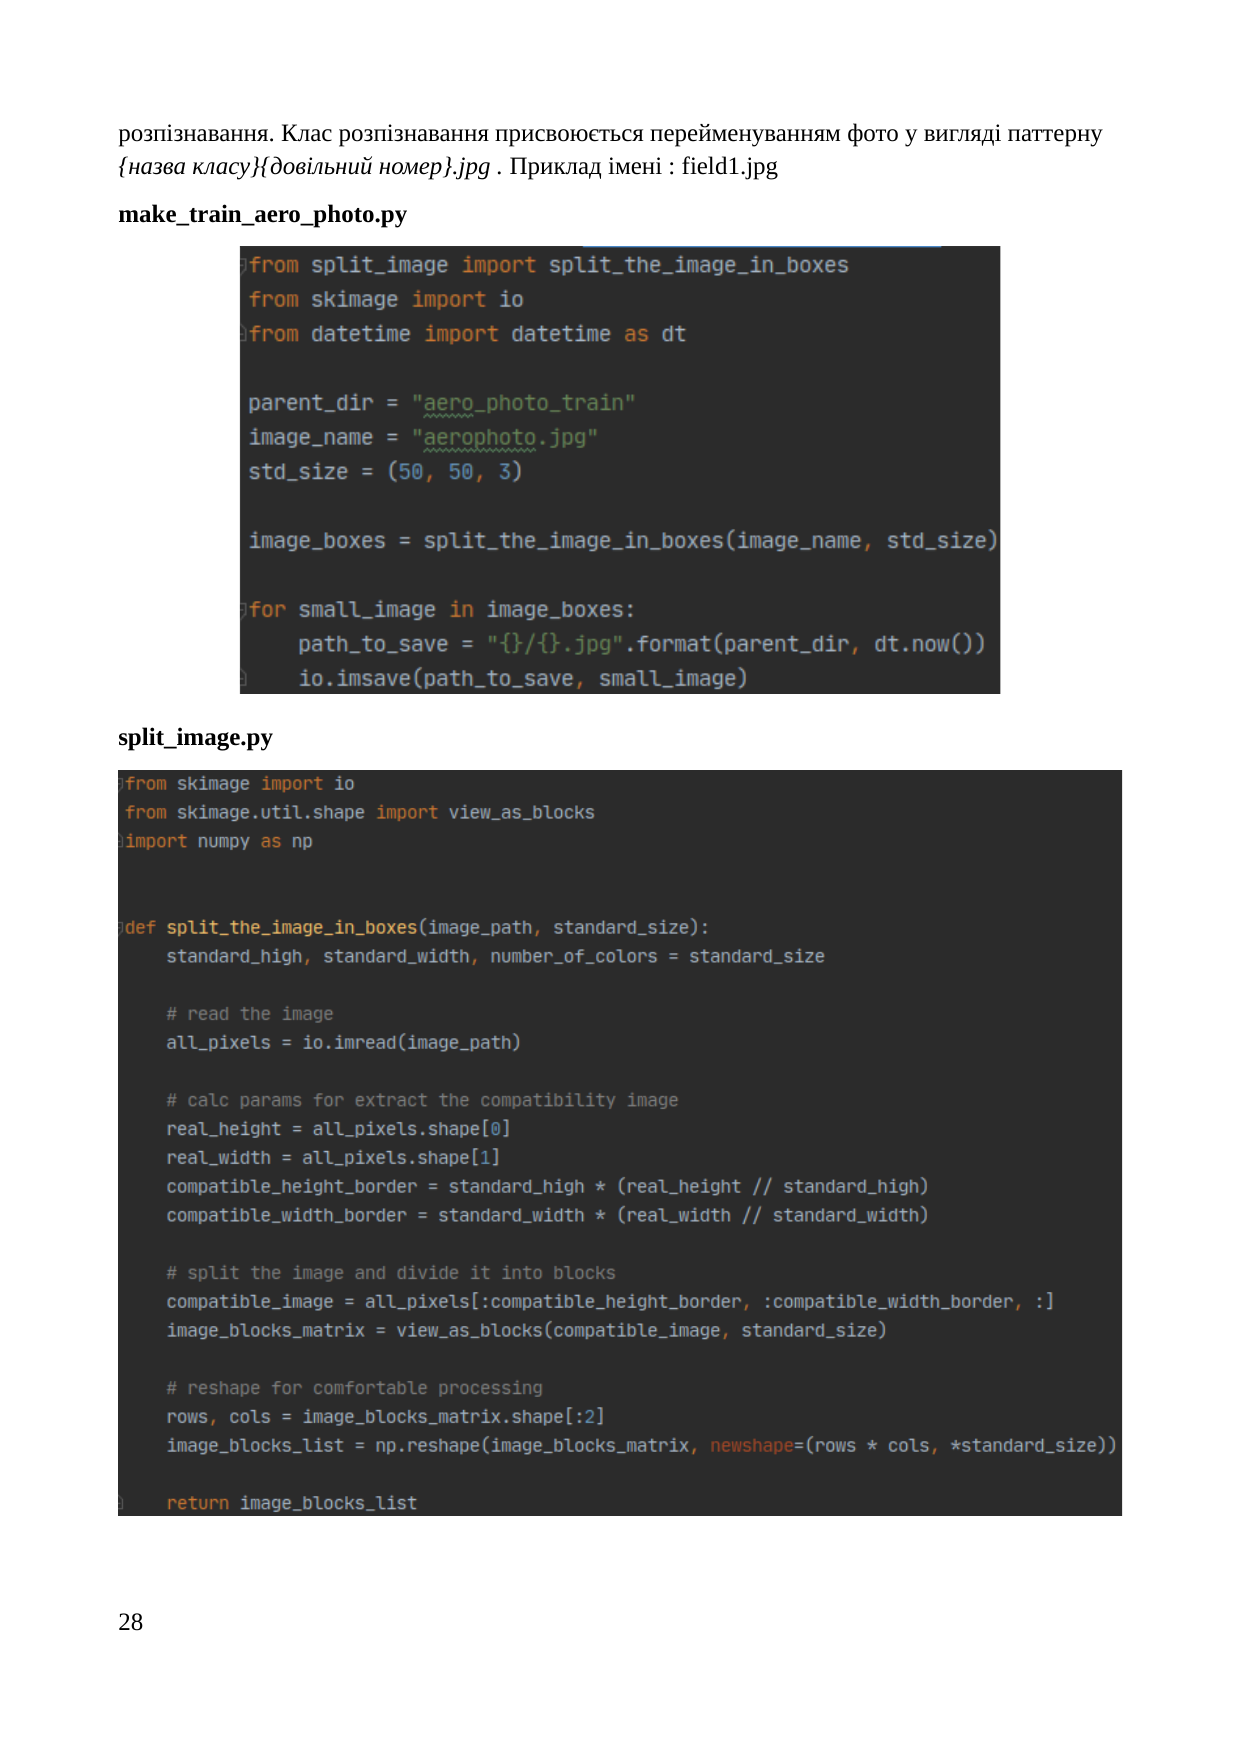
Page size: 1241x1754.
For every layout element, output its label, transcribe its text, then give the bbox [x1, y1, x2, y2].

text split_image.py [118, 722, 1122, 751]
picture [239, 246, 1001, 694]
picture [118, 770, 1123, 1516]
text make_train_aero_photo.py [118, 199, 1122, 227]
text розпізнавання. Клас розпізнавання присвоюється перейменуванням фото у вигляді паттерну {назва класу}{довільний номер}.jpg . Приклад імені : field1.jpg [118, 118, 1122, 180]
